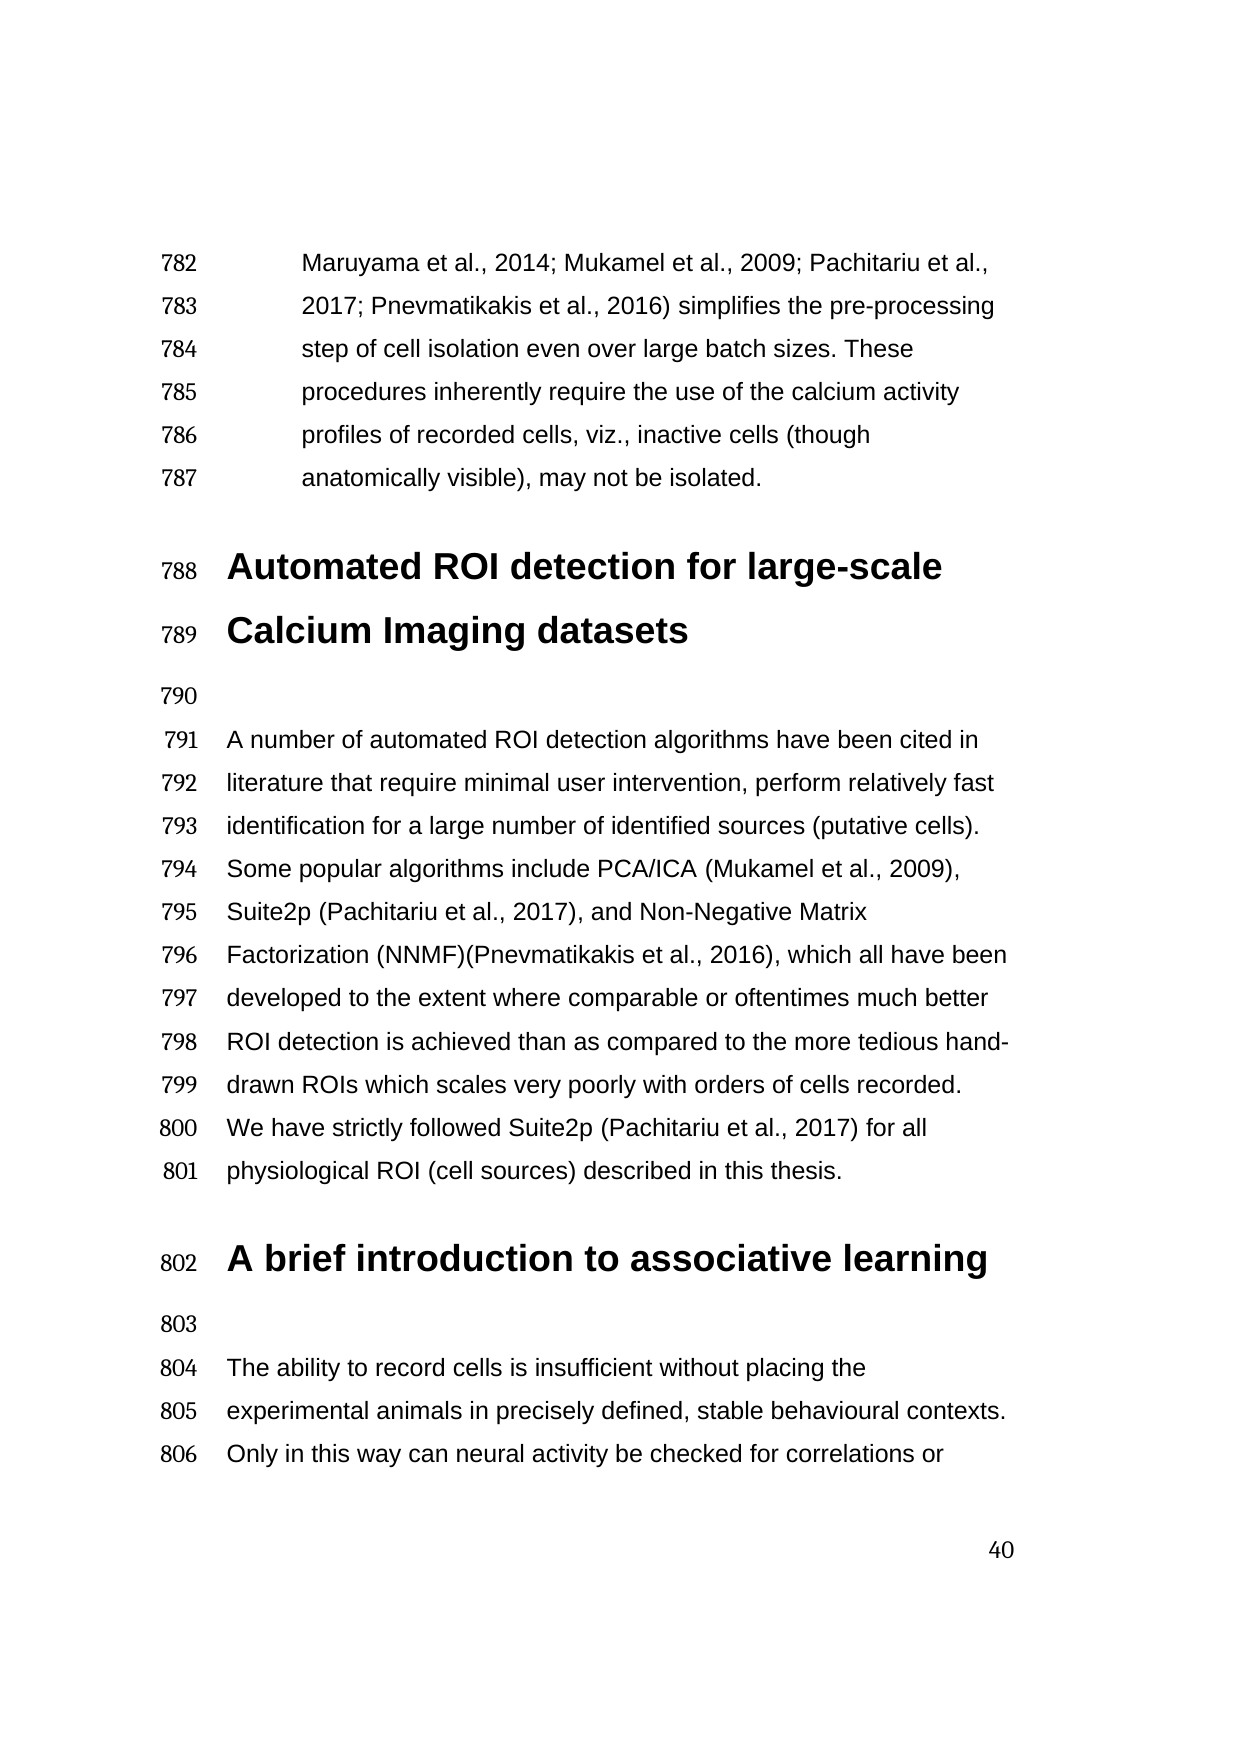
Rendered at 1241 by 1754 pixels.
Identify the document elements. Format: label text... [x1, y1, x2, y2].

text A number of automated ROI detection algorithms have been cited in literature that require minimal user intervention, perform relatively fast identification for a large number of identified sources (putative cells). Some popular algorithms include PCA/ICA (Mukamel et al., 2009)⁠, Suite2p (Pachitariu et al., 2017)⁠, and Non-Negative Matrix Factorization (NNMF)(Pnevmatikakis et al., 2016)⁠, which all have been developed to the extent where comparable or oftentimes much better ROI detection is achieved than as compared to the more tedious hand-drawn ROIs which scales very poorly with orders of cells recorded. [226, 725, 1014, 1098]
text We have strictly followed Suite2p (Pachitariu et al., 2017)⁠ for all physiological ROI (cell sources) described in this thesis. [226, 1113, 1014, 1185]
subtitle A brief introduction to associative learning [226, 1237, 1014, 1280]
text The ability to record cells is insufficient without placing the experimental animals in precisely defined, stable behavioural contexts. Only in this way can neural activity be checked for correlations or [226, 1353, 1014, 1468]
subtitle Automated ROI detection for large-scale Calcium Imaging datasets [226, 544, 1014, 652]
list Maruyama et al., 2014; Mukamel et al., 2009; Pachitariu et al., 2017; Pnevmatikakis et al., 2016) simplifies the pre-processing step of cell isolation even over large batch sizes. These procedures inherently require the use of the calcium activity profiles of recorded cells, viz., inactive cells (though anatomically visible), may not be isolated. [264, 248, 1014, 492]
